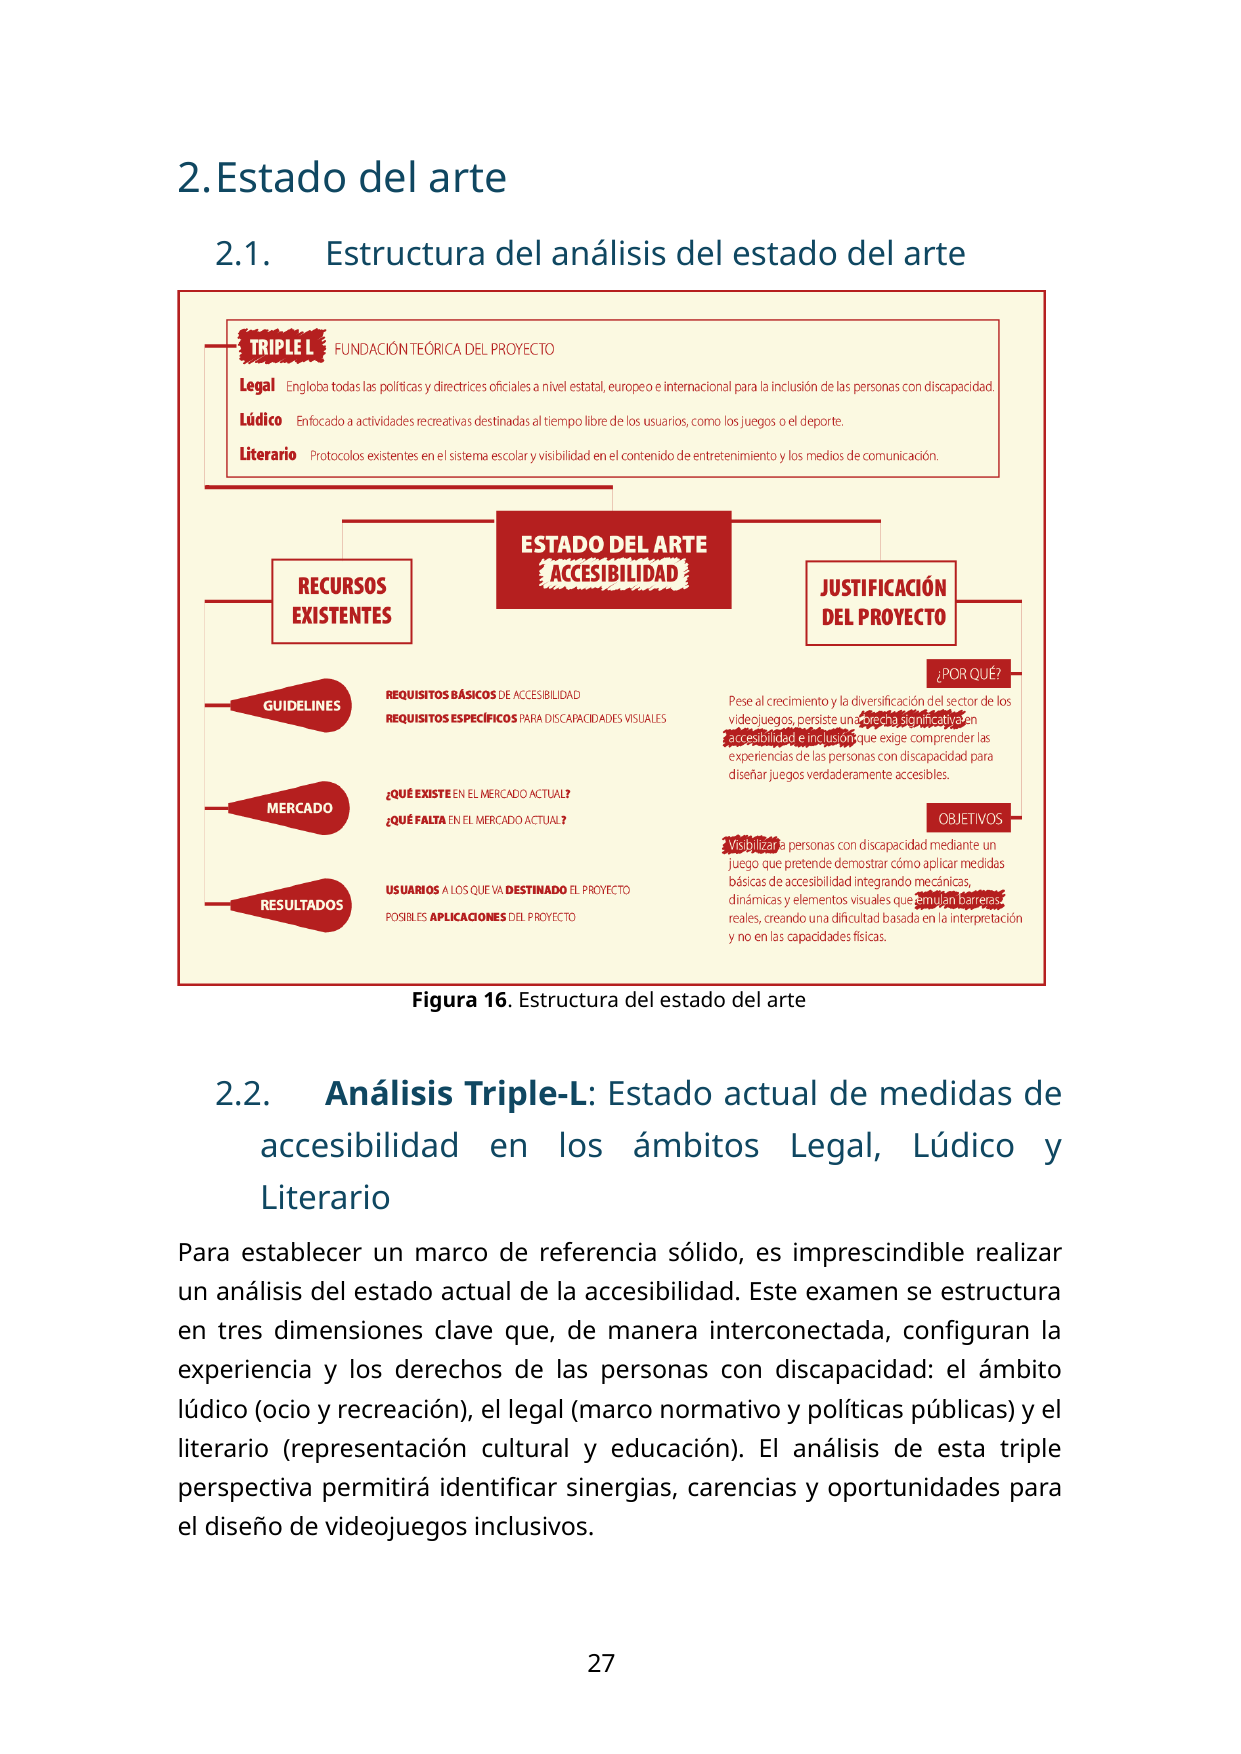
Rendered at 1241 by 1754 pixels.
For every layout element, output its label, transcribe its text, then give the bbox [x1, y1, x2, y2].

table_header [1046, 290, 1052, 985]
picture [177, 290, 1046, 986]
table_cell Figura 16. Estructura del estado del arte [166, 985, 1052, 1014]
subtitle Estructura del análisis del estado del arte [215, 229, 1063, 275]
list Estado del arte [177, 148, 1063, 204]
table_header [166, 290, 177, 985]
text Para establecer un marco de referencia sólido, es imprescindible realizar un análisis del estado actual de la accesibilidad. Este examen se estructura en tres dimensiones clave que, de manera interconectada, configuran la experiencia y los derechos de las personas con discapacidad: el ámbito lúdico (ocio y recreación), el legal (marco normativo y políticas públicas) y el literario (representación cultural y educación). El análisis de esta triple perspectiva permitirá identificar sinergias, carencias y oportunidades para el diseño de videojuegos inclusivos. [177, 1234, 1063, 1543]
subtitle Análisis Triple-L: Estado actual de medidas de accesibilidad en los ámbitos Legal, Lúdico y Literario [215, 1070, 1063, 1219]
